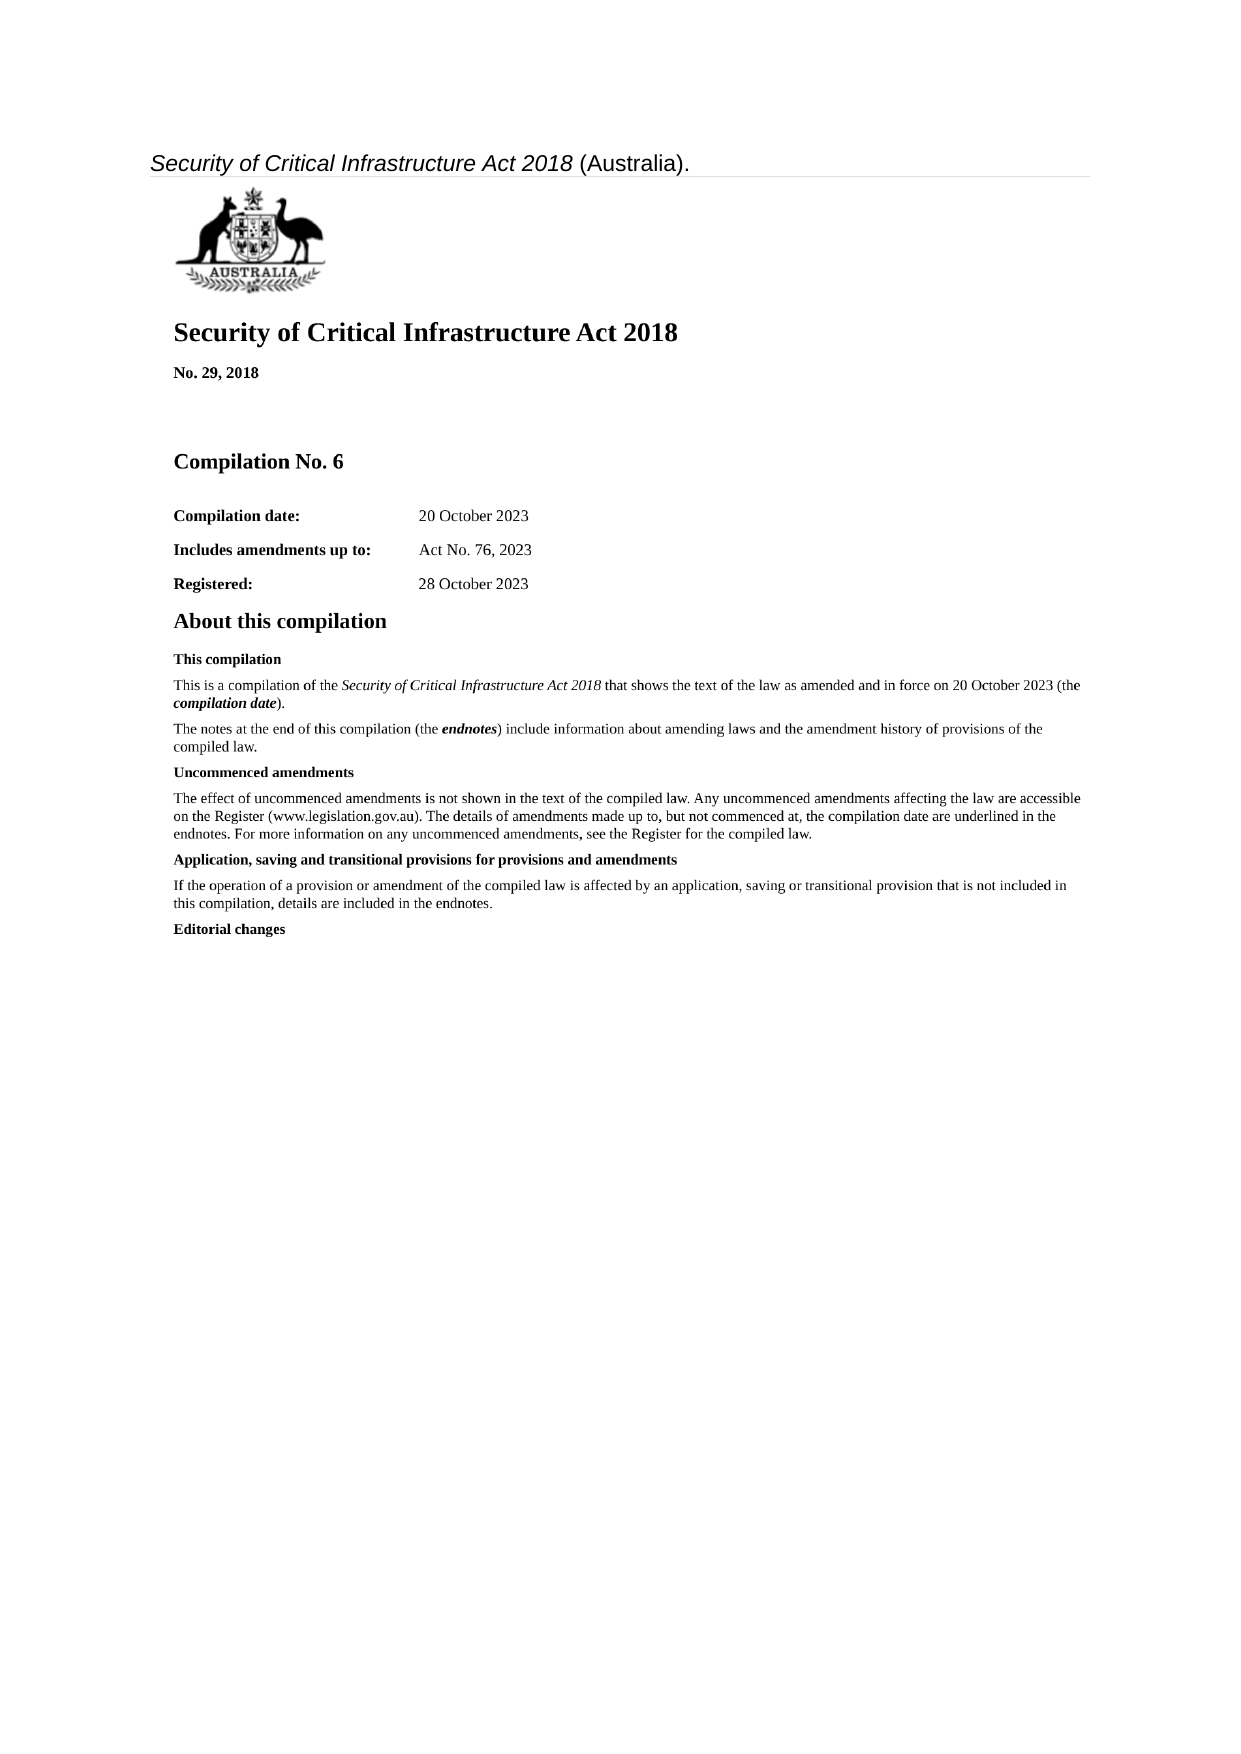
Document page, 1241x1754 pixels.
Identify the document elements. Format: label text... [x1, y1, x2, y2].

picture [150, 176, 1091, 937]
text Security of Critical Infrastructure Act 2018 (Australia). [150, 150, 1090, 176]
